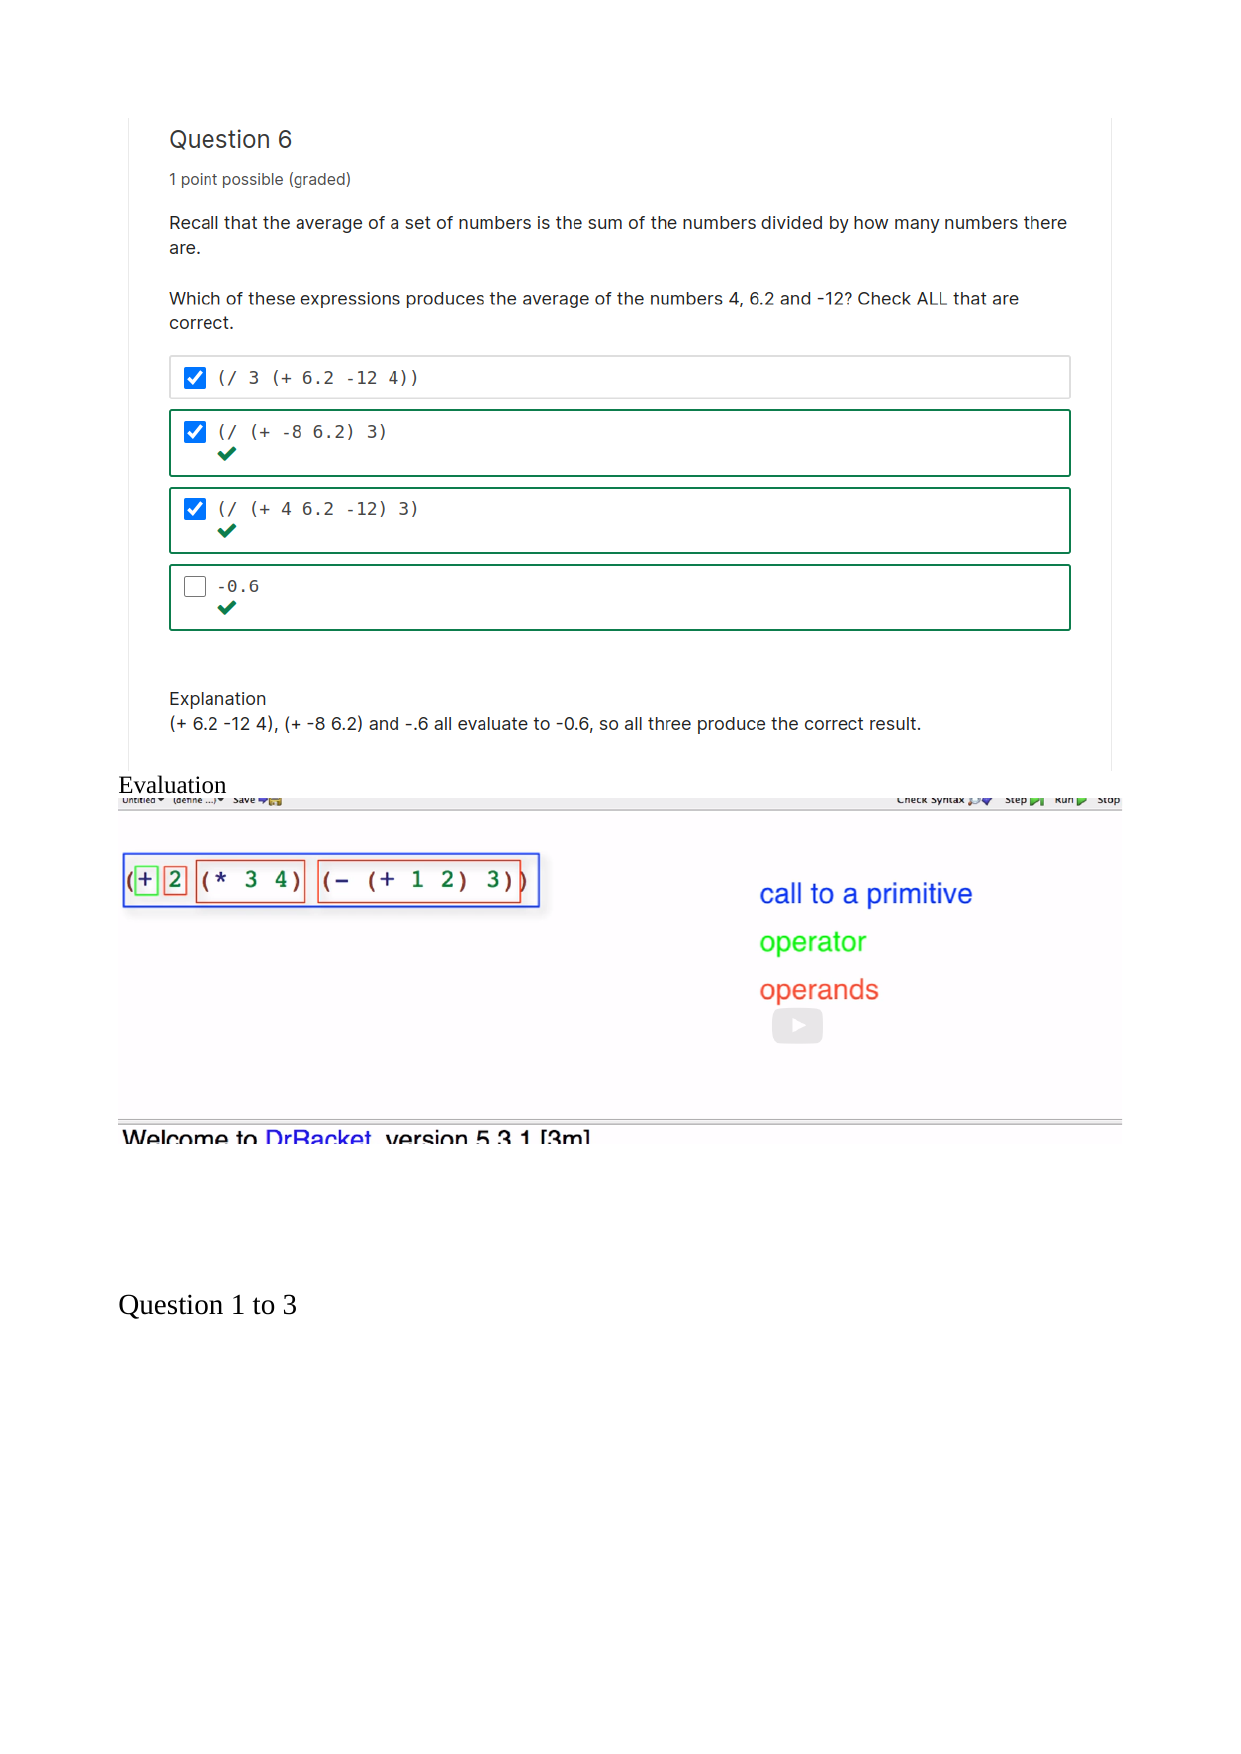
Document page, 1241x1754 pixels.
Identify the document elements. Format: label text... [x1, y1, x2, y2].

picture [118, 118, 1123, 771]
text Question 1 to 3 [118, 1287, 1122, 1321]
picture [118, 798, 1123, 1144]
text Evaluation [118, 771, 1122, 798]
